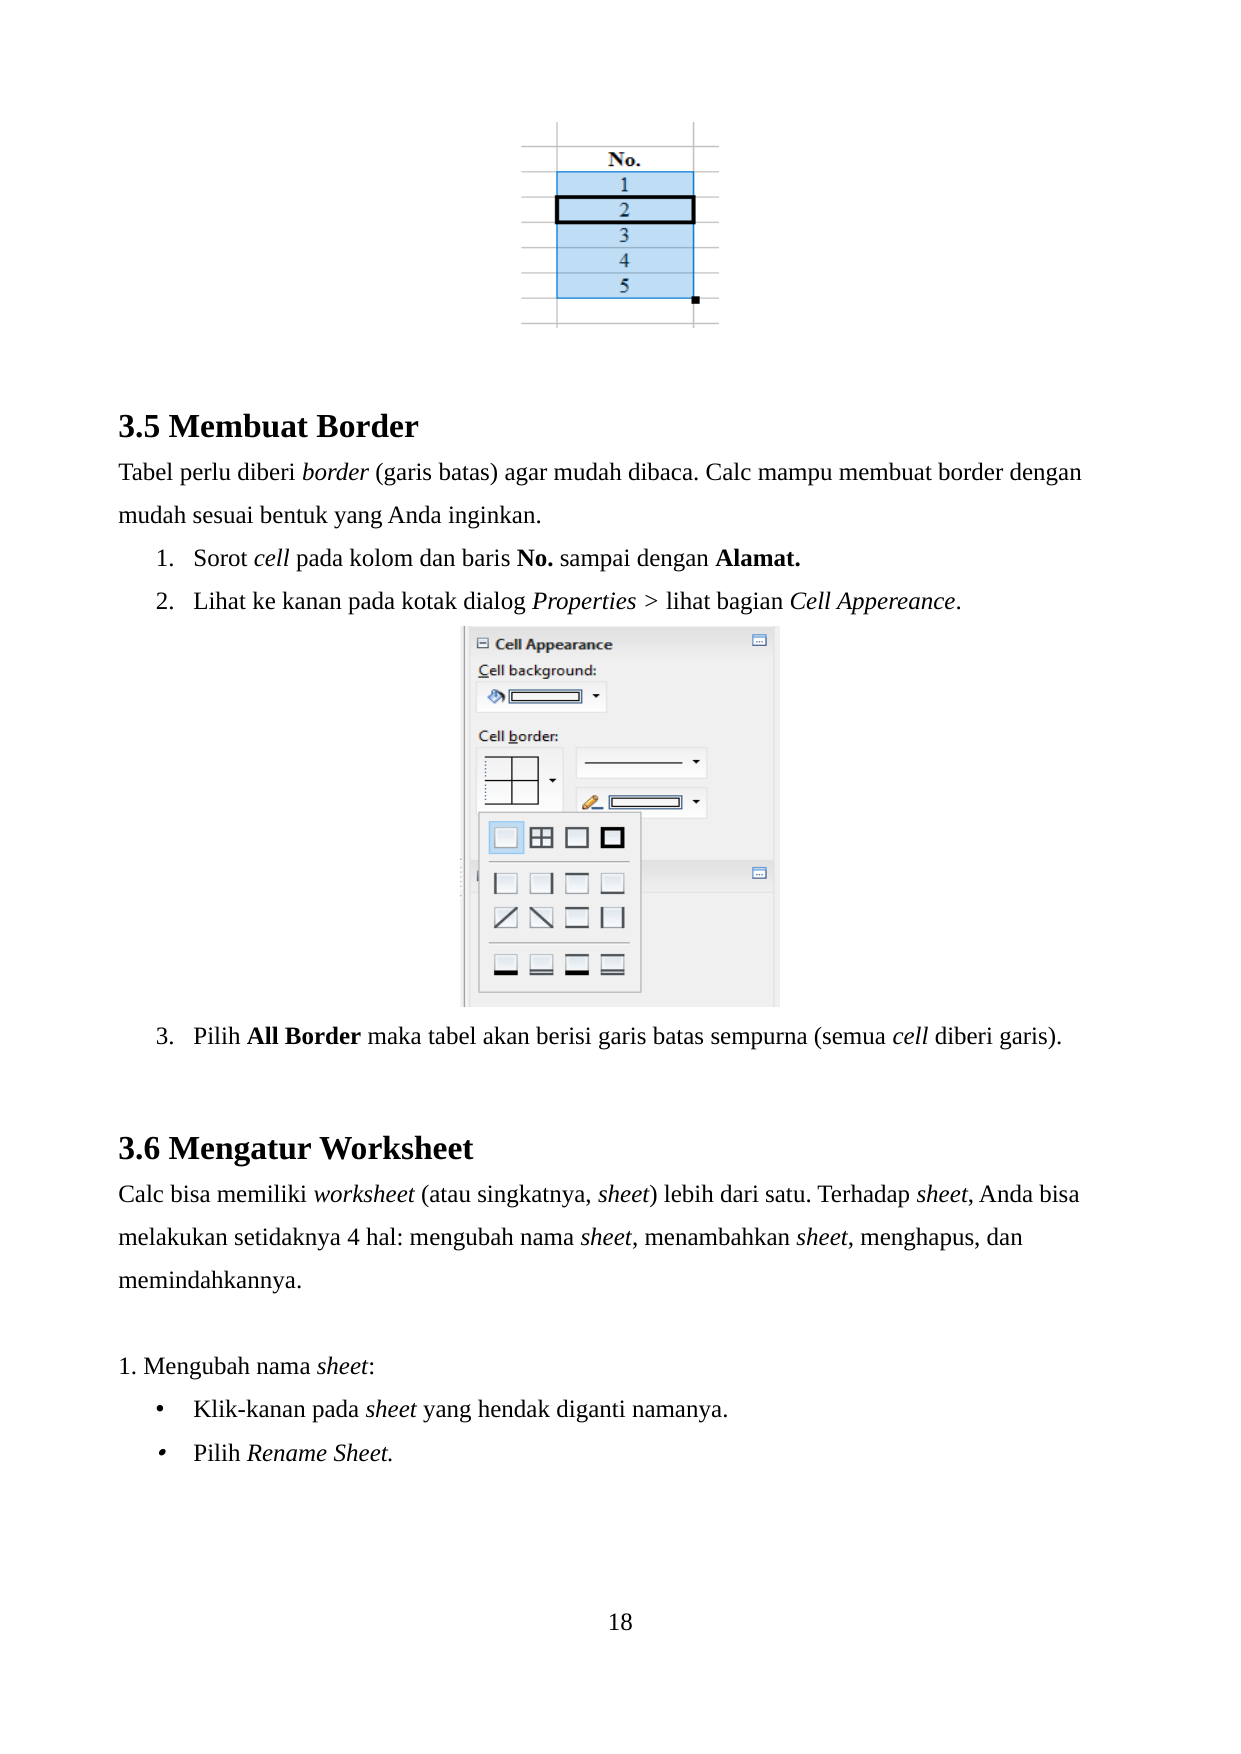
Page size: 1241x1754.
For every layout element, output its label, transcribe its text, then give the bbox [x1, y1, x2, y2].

picture [460, 626, 780, 1007]
text 1. Mengubah nama sheet: [118, 1351, 1122, 1380]
list Lihat ke kanan pada kotak dialog Properties > lihat bagian Cell Appereance. [156, 586, 1122, 615]
list Pilih All Border maka tabel akan berisi garis batas sempurna (semua cell diberi garis). [156, 629, 1122, 1049]
subtitle 3.6 Mengatur Worksheet [118, 1128, 1122, 1166]
picture [521, 122, 719, 328]
subtitle 3.5 Membuat Border [118, 406, 1122, 444]
text Calc bisa memiliki worksheet (atau singkatnya, sheet) lebih dari satu. Terhadap sheet, Anda bisa melakukan setidaknya 4 hal: mengubah nama sheet, menambahkan sheet, menghapus, dan memindahkannya. [118, 1179, 1122, 1294]
list Pilih Rename Sheet. [156, 1438, 1122, 1466]
list Sorot cell pada kolom dan baris No. sampai dengan Alamat. [156, 543, 1122, 572]
list Klik-kanan pada sheet yang hendak diganti namanya. [156, 1394, 1122, 1423]
list Tabel perlu diberi border (garis batas) agar mudah dibaca. Calc mampu membuat border dengan mudah sesuai bentuk yang Anda inginkan. [118, 457, 1122, 529]
